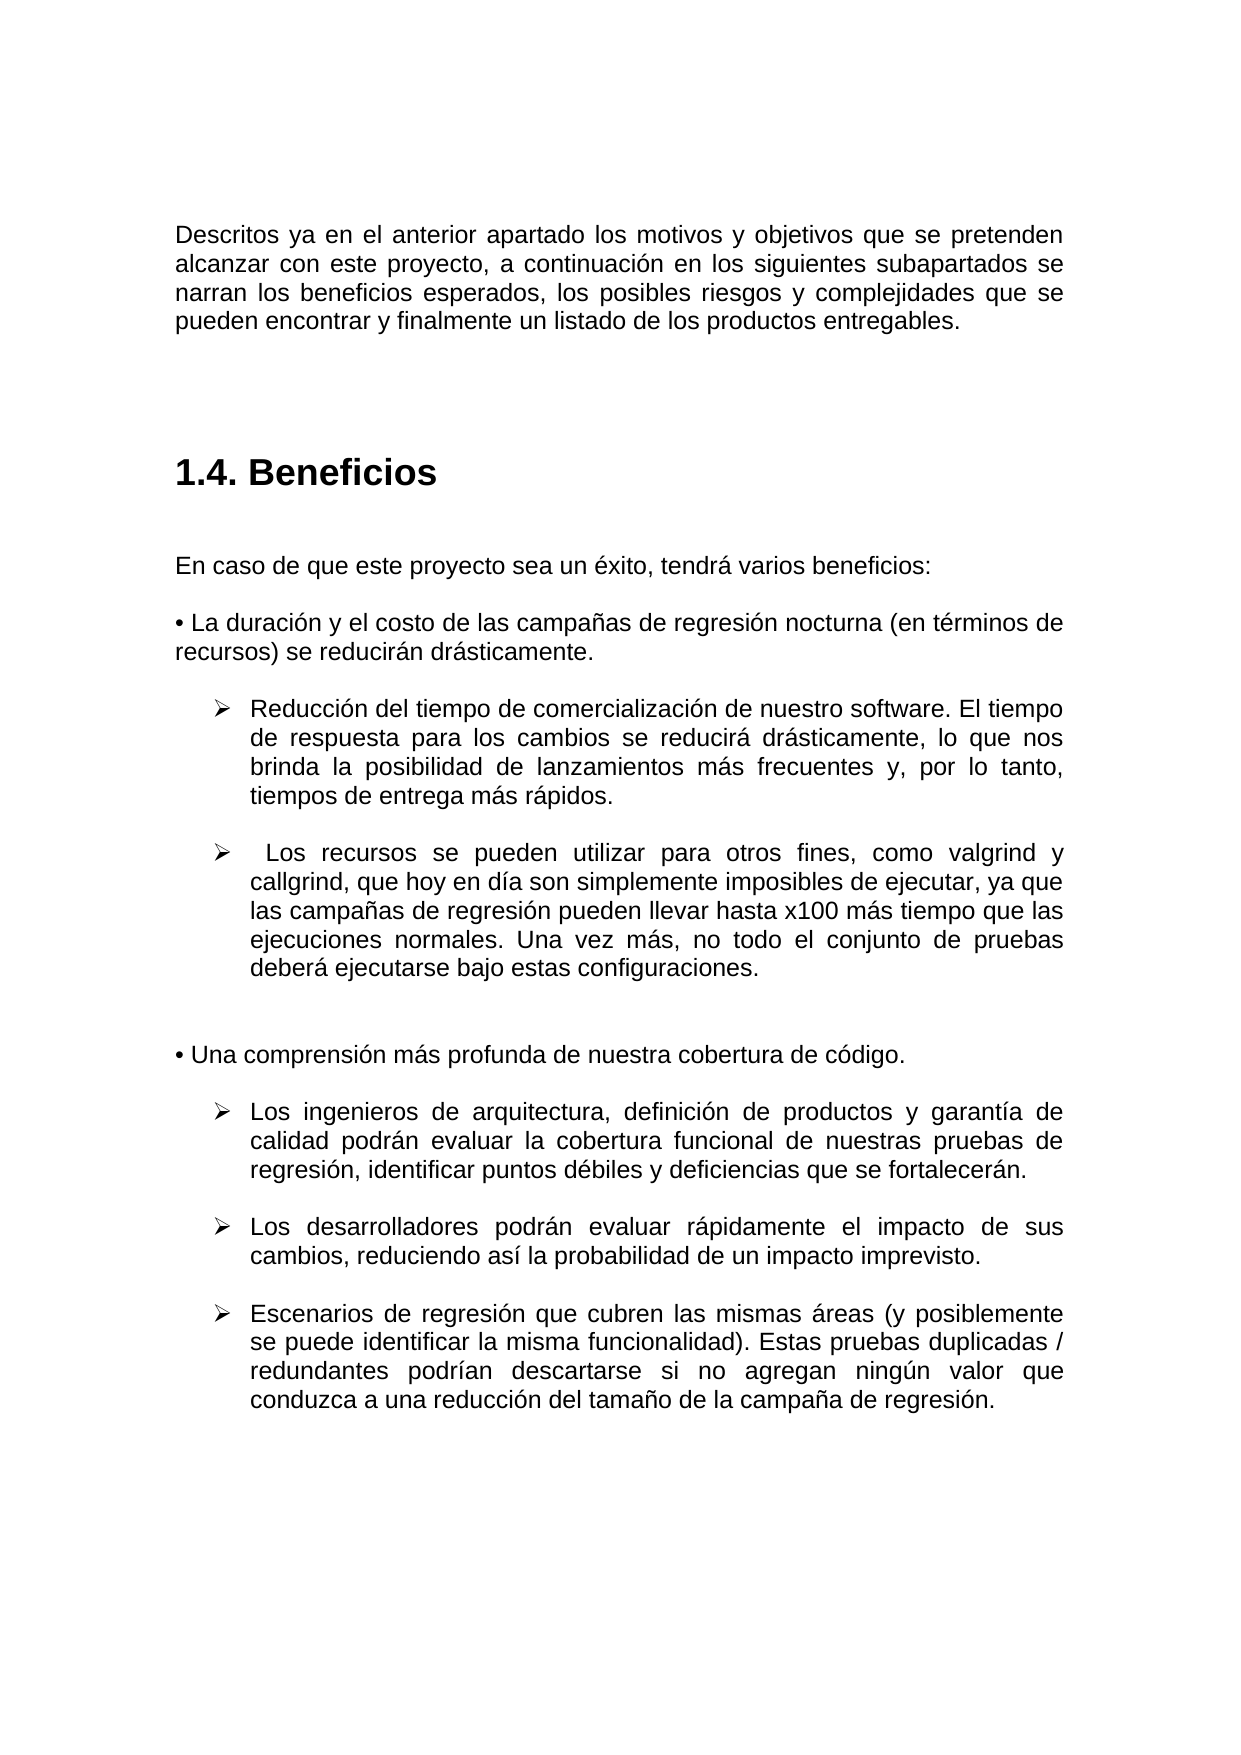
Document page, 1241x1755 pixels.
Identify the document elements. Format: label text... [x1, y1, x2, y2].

list Los recursos se pueden utilizar para otros fines, como valgrind y callgrind, que hoy en día son simplemente imposibles de ejecutar, ya que las campañas de regresión pueden llevar hasta x100 más tiempo que las ejecuciones normales. Una vez más, no todo el conjunto de pruebas deberá ejecutarse bajo estas configuraciones. [212, 838, 1065, 982]
list Los ingenieros de arquitectura, definición de productos y garantía de calidad podrán evaluar la cobertura funcional de nuestras pruebas de regresión, identificar puntos débiles y deficiencias que se fortalecerán. [212, 1097, 1065, 1183]
text • Una comprensión más profunda de nuestra cobertura de código. [175, 1039, 1065, 1068]
text • La duración y el costo de las campañas de regresión nocturna (en términos de recursos) se reducirán drásticamente. [175, 608, 1065, 666]
list Escenarios de regresión que cubren las mismas áreas (y posiblemente se puede identificar la misma funcionalidad). Estas pruebas duplicadas / redundantes podrían descartarse si no agregan ningún valor que conduzca a una reducción del tamaño de la campaña de regresión. [212, 1298, 1065, 1414]
list Reducción del tiempo de comercialización de nuestro software. El tiempo de respuesta para los cambios se reducirá drásticamente, lo que nos brinda la posibilidad de lanzamientos más frecuentes y, por lo tanto, tiempos de entrega más rápidos. [212, 694, 1065, 809]
text En caso de que este proyecto sea un éxito, tendrá varios beneficios: [175, 551, 1065, 579]
list Los desarrolladores podrán evaluar rápidamente el impacto de sus cambios, reduciendo así la probabilidad de un impacto imprevisto. [212, 1212, 1065, 1270]
text 1.4. Beneficios [175, 450, 1065, 493]
text Descritos ya en el anterior apartado los motivos y objetivos que se pretenden alcanzar con este proyecto, a continuación en los siguientes subapartados se narran los beneficios esperados, los posibles riesgos y complejidades que se pueden encontrar y finalmente un listado de los productos entregables. [175, 220, 1065, 335]
